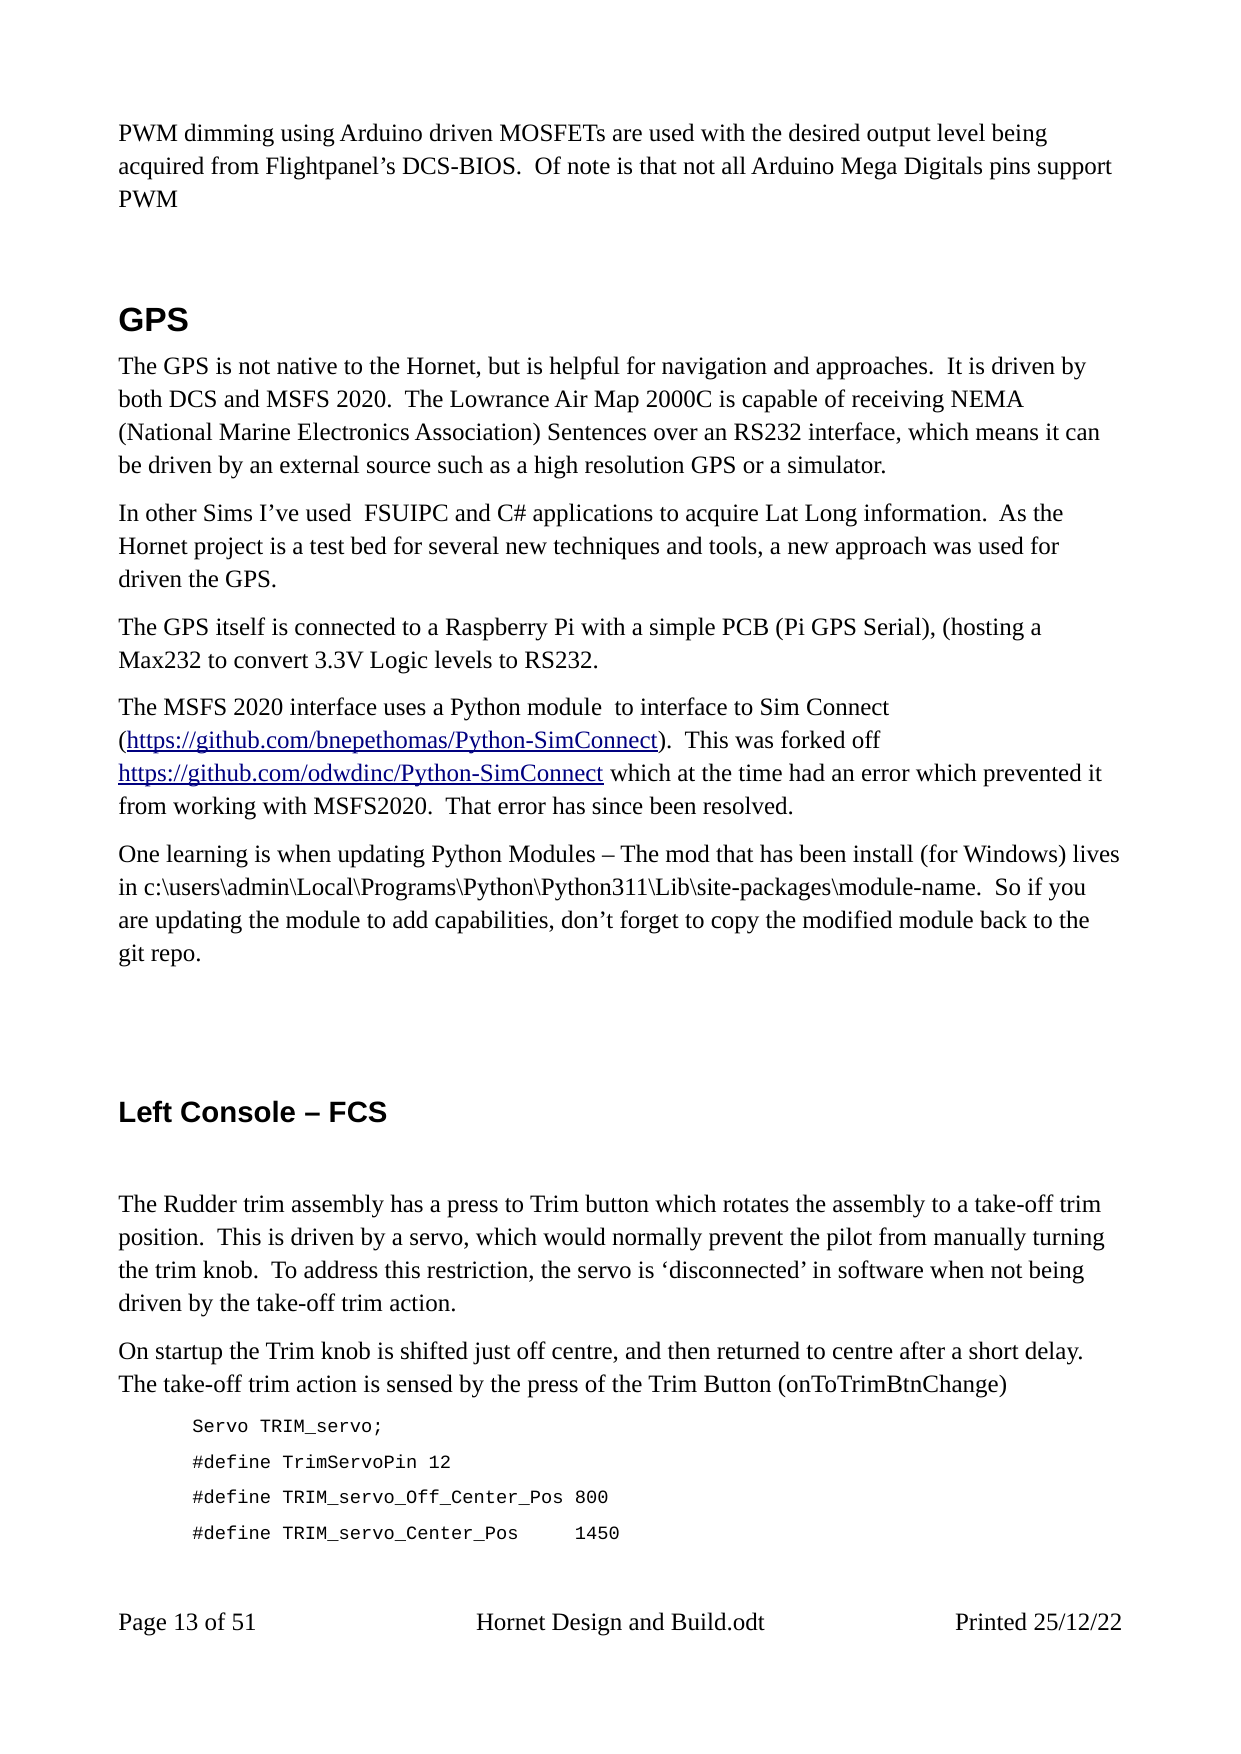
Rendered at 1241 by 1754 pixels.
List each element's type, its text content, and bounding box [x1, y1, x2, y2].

subtitle GPS [118, 300, 1122, 339]
text On startup the Trim knob is shifted just off centre, and then returned to centre after a short delay. The take-off trim action is sensed by the press of the Trim Button (onToTrimBtnChange) [118, 1336, 1122, 1398]
text The MSFS 2020 interface uses a Python module to interface to Sim Connect (https://github.com/bnepethomas/Python-SimConnect). This was forked off https://github.com/odwdinc/Python-SimConnect which at the time had an error which prevented it from working with MSFS2020. That error has since been resolved. [118, 692, 1122, 820]
text #define TRIM_servo_Off_Center_Pos 800 [192, 1488, 1122, 1509]
text The GPS itself is connected to a Raspberry Pi with a simple PCB (Pi GPS Serial), (hosting a Max232 to convert 3.3V Logic levels to RS232. [118, 612, 1122, 673]
text One learning is when updating Python Modules – The mod that has been install (for Windows) lives in c:\users\admin\Local\Programs\Python\Python311\Lib\site-packages\module-name. So if you are updating the module to add capabilities, don’t forget to copy the modified module back to the git repo. [118, 839, 1122, 967]
text Servo TRIM_servo; [192, 1417, 1122, 1438]
text #define TrimServoPin 12 [192, 1452, 1122, 1474]
text In other Sims I’ve used FSUIPC and C# applications to acquire Lat Long information. As the Hornet project is a test bed for several new techniques and tools, a new approach was used for driven the GPS. [118, 498, 1122, 593]
text PWM dimming using Arduino driven MOSFETs are used with the desired output level being acquired from Flightpanel’s DCS-BIOS. Of note is that not all Arduino Mega Digitals pins support PWM [118, 118, 1122, 213]
subtitle Left Console – FCS [118, 1095, 1122, 1129]
text #define TRIM_servo_Center_Pos 1450 [192, 1524, 1122, 1545]
text The Rudder trim assembly has a press to Trim button which rotates the assembly to a take-off trim position. This is driven by a servo, which would normally prevent the pilot from manually turning the trim knob. To address this restriction, the servo is ‘disconnected’ in software when not being driven by the take-off trim action. [118, 1189, 1122, 1317]
text The GPS is not native to the Hornet, but is helpful for navigation and approaches. It is driven by both DCS and MSFS 2020. The Lowrance Air Map 2000C is capable of receiving NEMA (National Marine Electronics Association) Sentences over an RS232 interface, which means it can be driven by an external source such as a high resolution GPS or a simulator. [118, 351, 1122, 479]
